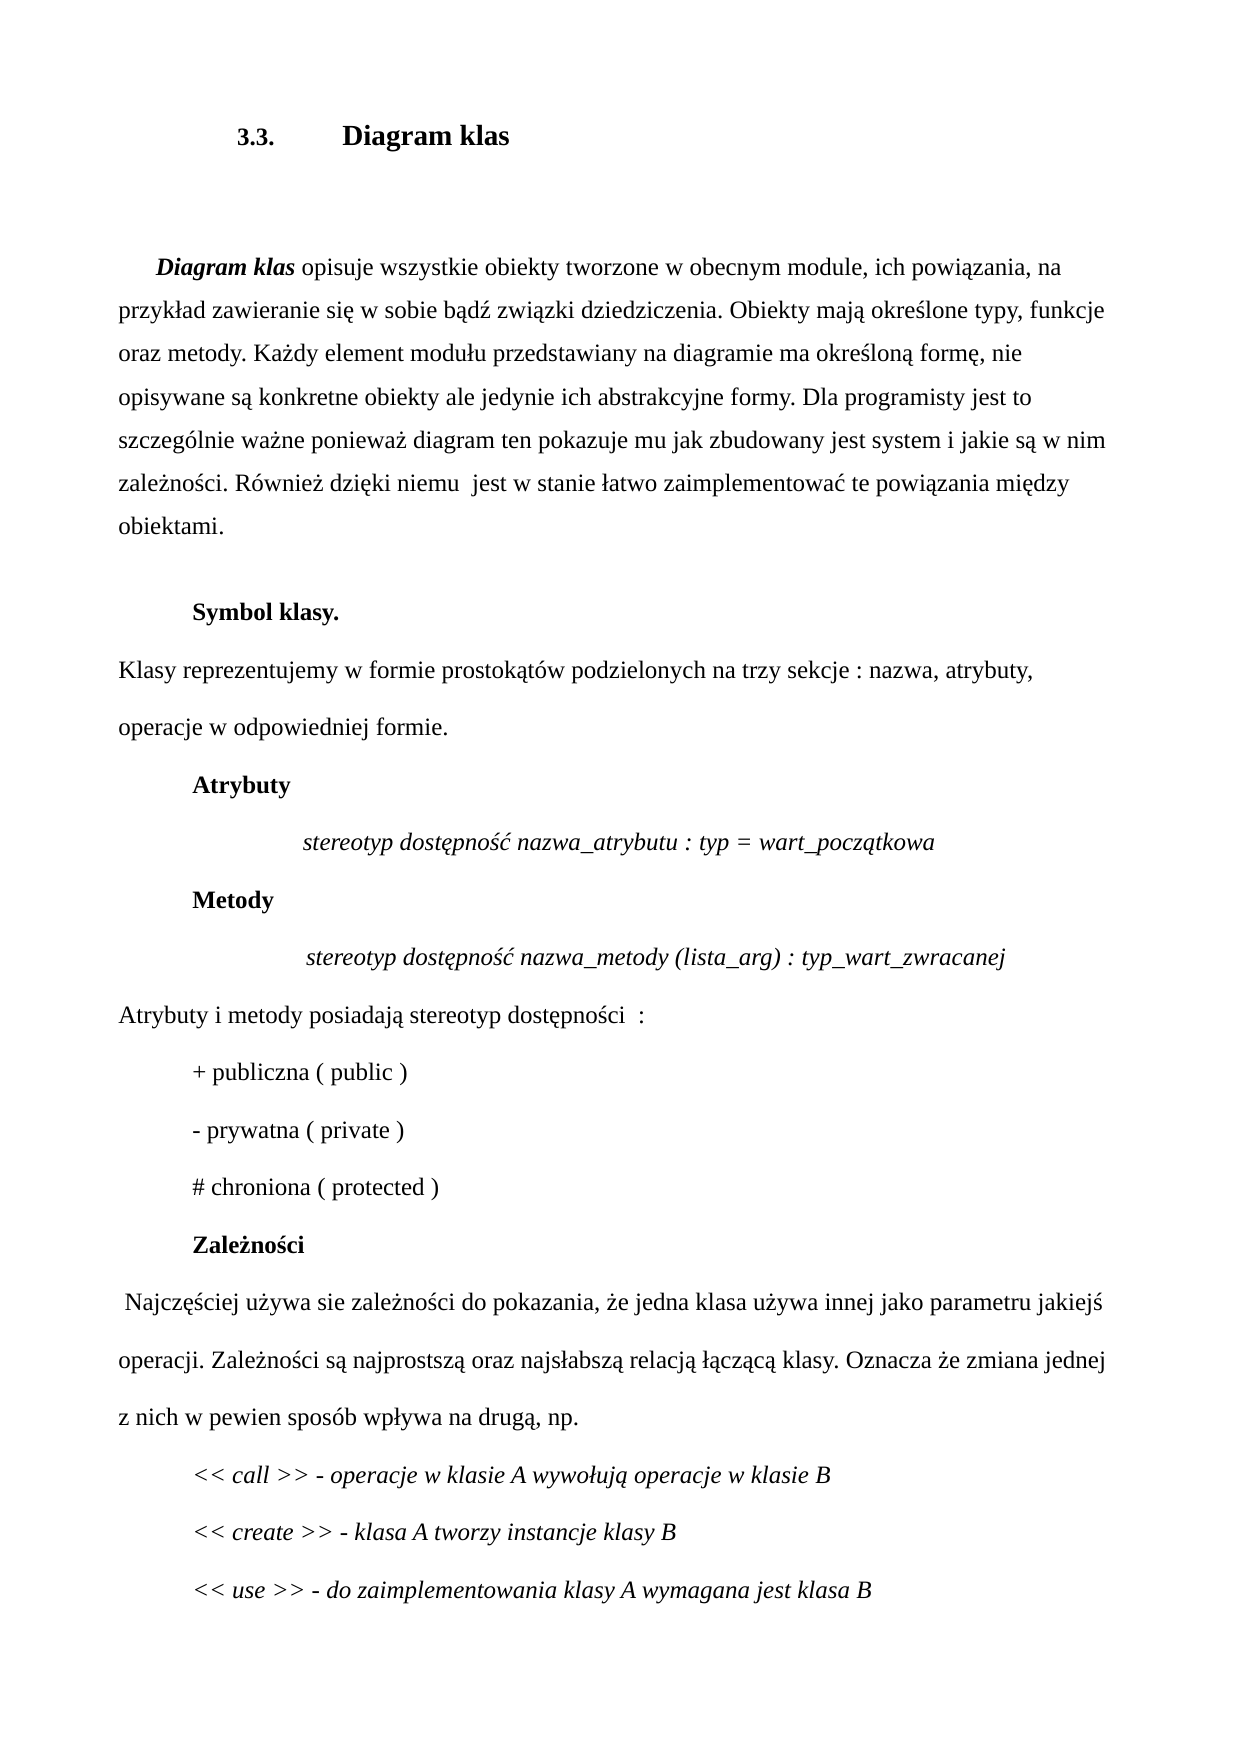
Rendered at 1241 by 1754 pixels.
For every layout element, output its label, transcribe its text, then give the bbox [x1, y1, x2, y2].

text # chroniona ( protected ) [118, 1172, 1122, 1201]
text + publiczna ( public ) [118, 1057, 1122, 1086]
text << use >> - do zaimplementowania klasy A wymagana jest klasa B [118, 1575, 1122, 1603]
list Diagram klas [231, 118, 1122, 195]
text Zależności [118, 1230, 1122, 1258]
text Metody [118, 885, 1122, 913]
text << call >> - operacje w klasie A wywołują operacje w klasie B [118, 1460, 1122, 1488]
text << create >> - klasa A tworzy instancje klasy B [118, 1517, 1122, 1546]
text Atrybuty i metody posiadają stereotyp dostępności : [118, 1000, 1122, 1028]
text Najczęściej używa sie zależności do pokazania, że jedna klasa używa innej jako parametru jakiejś operacji. Zależności są najprostszą oraz najsłabszą relacją łączącą klasy. Oznacza że zmiana jednej z nich w pewien sposób wpływa na drugą, np. [118, 1287, 1122, 1431]
text stereotyp dostępność nazwa_atrybutu : typ = wart_początkowa [118, 827, 1122, 856]
text Klasy reprezentujemy w formie prostokątów podzielonych na trzy sekcje : nazwa, atrybuty, operacje w odpowiedniej formie. [118, 655, 1122, 741]
text - prywatna ( private ) [118, 1115, 1122, 1143]
text Symbol klasy. [118, 597, 1122, 626]
text Atrybuty [118, 770, 1122, 798]
text stereotyp dostępność nazwa_metody (lista_arg) : typ_wart_zwracanej [118, 942, 1122, 971]
text Diagram klas opisuje wszystkie obiekty tworzone w obecnym module, ich powiązania, na przykład zawieranie się w sobie bądź związki dziedziczenia. Obiekty mają określone typy, funkcje oraz metody. Każdy element modułu przedstawiany na diagramie ma określoną formę, nie opisywane są konkretne obiekty ale jedynie ich abstrakcyjne formy. Dla programisty jest to szczególnie ważne ponieważ diagram ten pokazuje mu jak zbudowany jest system i jakie są w nim zależności. Również dzięki niemu jest w stanie łatwo zaimplementować te powiązania między obiektami. [118, 252, 1122, 540]
